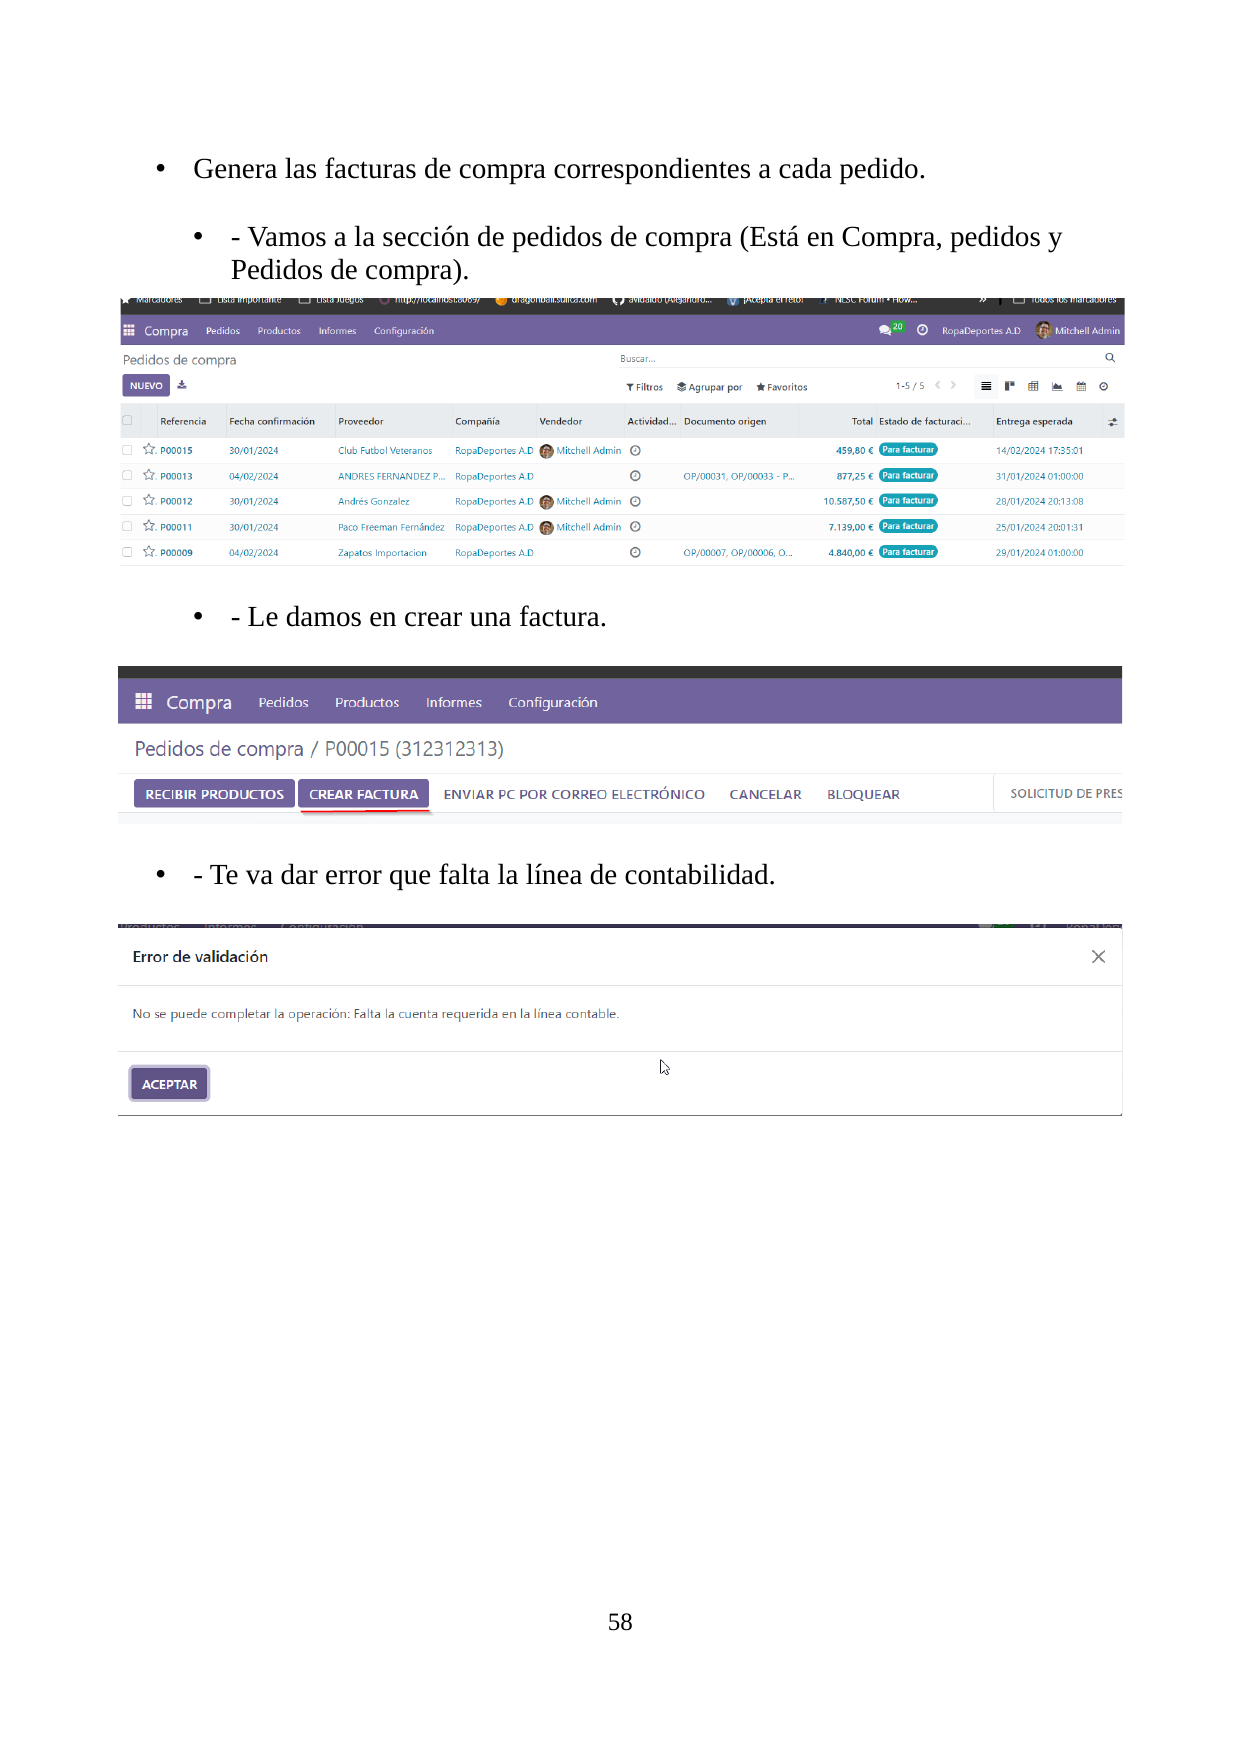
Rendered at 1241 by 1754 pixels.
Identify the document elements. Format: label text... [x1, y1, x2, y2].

list - Vamos a la sección de pedidos de compra (Está en Compra, pedidos y Pedidos de compra). [193, 219, 1122, 286]
list Genera las facturas de compra correspondientes a cada pedido. [156, 152, 1122, 185]
list - Le damos en crear una factura. [193, 599, 1122, 632]
list - Te va dar error que falta la línea de contabilidad. [156, 857, 1122, 891]
picture [118, 666, 1123, 824]
picture [118, 924, 1123, 1116]
picture [120, 298, 1125, 566]
